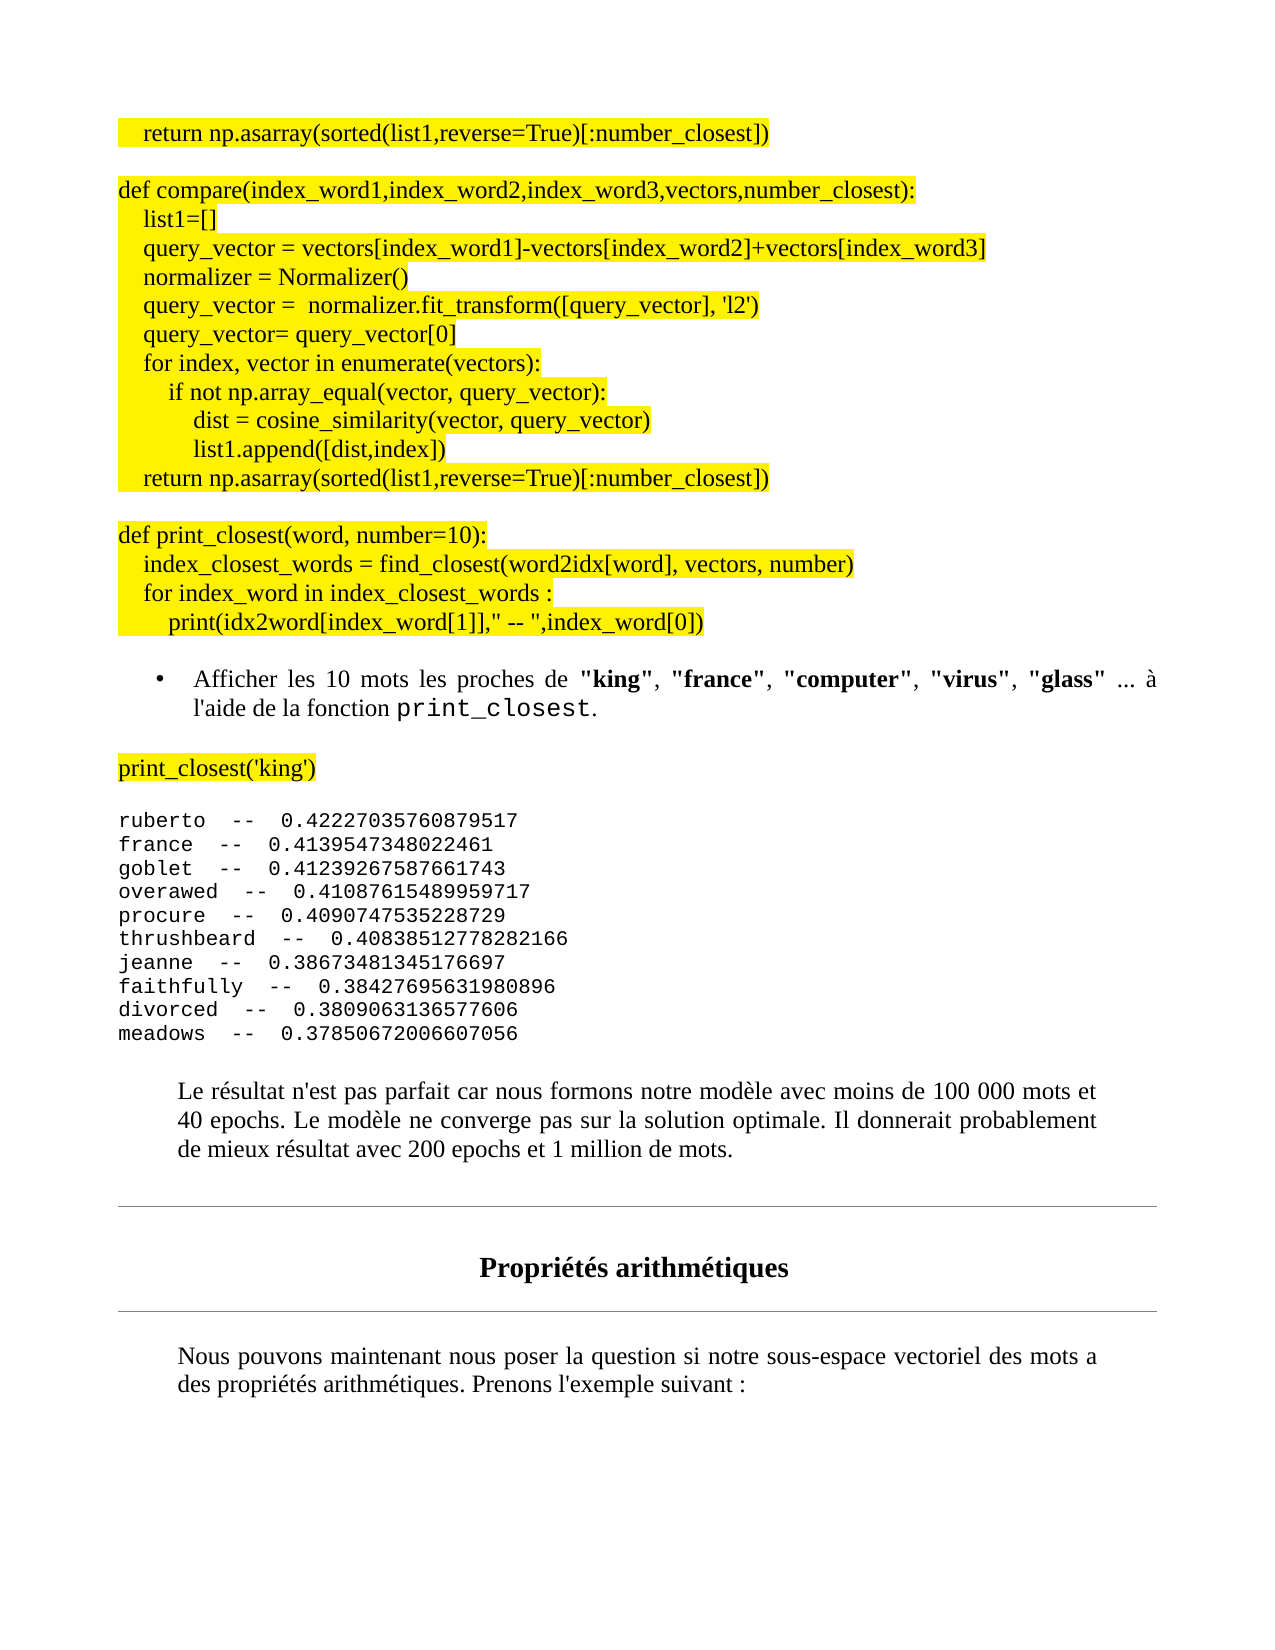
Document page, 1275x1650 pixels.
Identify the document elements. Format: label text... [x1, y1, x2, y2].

text for index, vector in enumerate(vectors): [118, 348, 1157, 377]
text Nous pouvons maintenant nous poser la question si notre sous-espace vectoriel des mots a des propriétés arithmétiques. Prenons l'exemple suivant : [177, 1341, 1098, 1398]
text print(idx2word[index_word[1]]," -- ",index_word[0]) [118, 607, 1157, 636]
text print_closest('king') [118, 753, 1157, 781]
text def compare(index_word1,index_word2,index_word3,vectors,number_closest): [118, 176, 1157, 204]
text procure -- 0.4090747535228729 [118, 905, 1157, 928]
text divorced -- 0.3809063136577606 [118, 999, 1157, 1023]
text goblet -- 0.41239267587661743 [118, 857, 1157, 881]
text overawed -- 0.41087615489959717 [118, 881, 1157, 905]
text dist = cosine_similarity(vector, query_vector) [118, 406, 1157, 434]
text thrushbeard -- 0.40838512778282166 [118, 928, 1157, 952]
text meadows -- 0.37850672006607056 [118, 1023, 1157, 1047]
text return np.asarray(sorted(list1,reverse=True)[:number_closest]) [118, 118, 1157, 147]
text for index_word in index_closest_words : [118, 578, 1157, 607]
text if not np.array_equal(vector, query_vector): [118, 377, 1157, 406]
text query_vector= query_vector[0] [118, 319, 1157, 348]
text list1.append([dist,index]) [118, 434, 1157, 463]
text jeanne -- 0.38673481345176697 [118, 952, 1157, 976]
list Afficher les 10 mots les proches de "king", "france", "computer", "virus", "glass" ... à l'aide de la fonction print_closest. [156, 664, 1157, 724]
text france -- 0.4139547348022461 [118, 834, 1157, 857]
text query_vector = vectors[index_word1]-vectors[index_word2]+vectors[index_word3] [118, 233, 1157, 262]
text index_closest_words = find_closest(word2idx[word], vectors, number) [118, 549, 1157, 578]
text faithfully -- 0.38427695631980896 [118, 976, 1157, 999]
text ruberto -- 0.42227035760879517 [118, 810, 1157, 834]
text normalizer = Normalizer() [118, 262, 1157, 291]
text def print_closest(word, number=10): [118, 521, 1157, 549]
text list1=[] [118, 204, 1157, 233]
subtitle Propriétés arithmétiques [118, 1251, 1157, 1284]
text return np.asarray(sorted(list1,reverse=True)[:number_closest]) [118, 463, 1157, 492]
text query_vector = normalizer.fit_transform([query_vector], 'l2') [118, 291, 1157, 319]
text Le résultat n'est pas parfait car nous formons notre modèle avec moins de 100 000 mots et 40 epochs. Le modèle ne converge pas sur la solution optimale. Il donnerait probablement de mieux résultat avec 200 epochs et 1 million de mots. [177, 1076, 1098, 1162]
